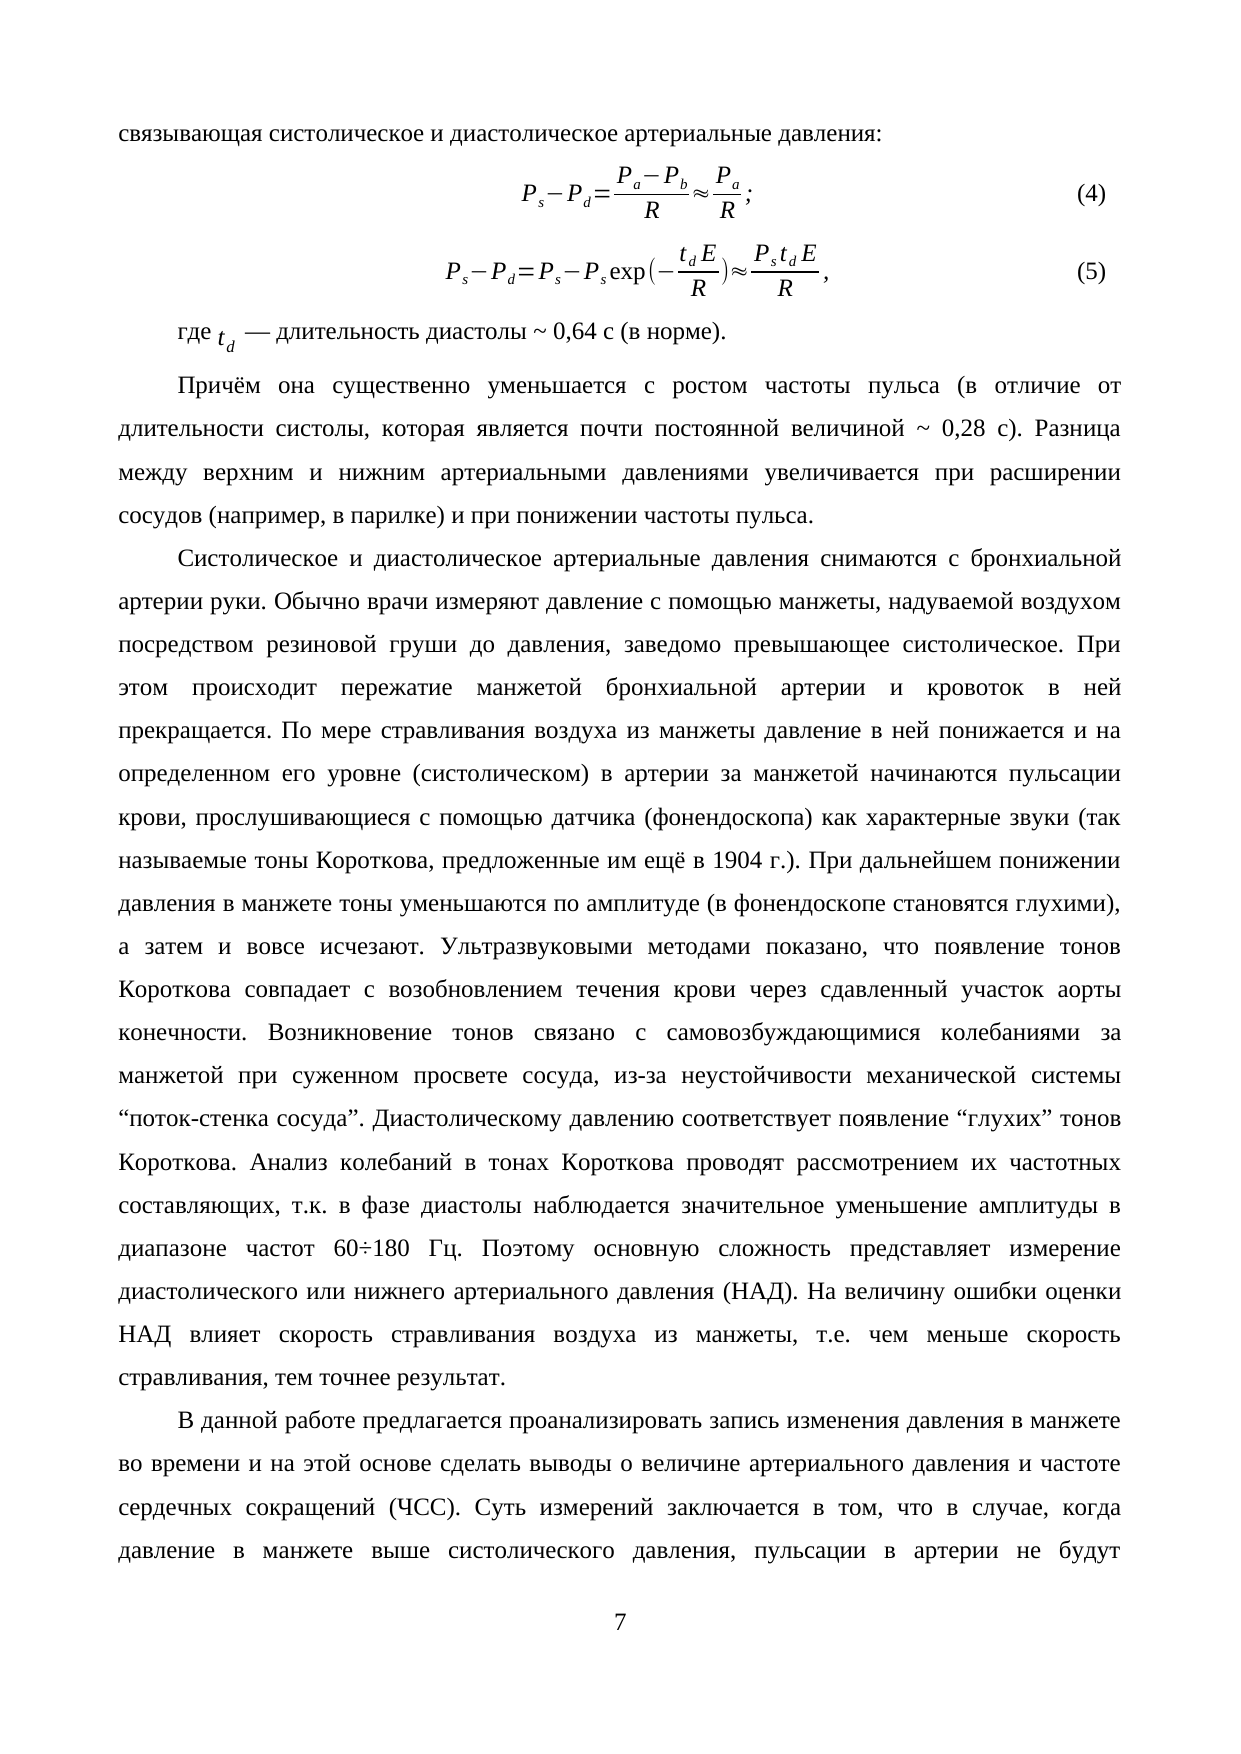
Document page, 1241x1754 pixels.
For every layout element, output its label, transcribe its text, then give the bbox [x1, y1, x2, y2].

text Причём она существенно уменьшается с ростом частоты пульса (в отличие от длительности систолы, которая является почти постоянной величиной ~ 0,28 с). Разница между верхним и нижним артериальными давлениями увеличивается при расширении сосудов (например, в парилке) и при понижении частоты пульса. [118, 370, 1122, 528]
text (5) [118, 239, 1122, 302]
text Систолическое и диастолическое артериальные давления снимаются с бронхиальной артерии руки. Обычно врачи измеряют давление с помощью манжеты, надуваемой воздухом посредством резиновой груши до давления, заведомо превышающее систолическое. При этом происходит пережатие манжетой бронхиальной артерии и кровоток в ней прекращается. По мере стравливания воздуха из манжеты давление в ней понижается и на определенном его уровне (систолическом) в артерии за манжетой начинаются пульсации крови, прослушивающиеся с помощью датчика (фонендоскопа) как характерные звуки (так называемые тоны Короткова, предложенные им ещё в 1904 г.). При дальнейшем понижении давления в манжете тоны уменьшаются по амплитуде (в фонендоскопе становятся глухими), а затем и вовсе исчезают. Ультразвуковыми методами показано, что появление тонов Короткова совпадает с возобновлением течения крови через сдавленный участок аорты конечности. Возникновение тонов связано с самовозбуждающимися колебаниями за манжетой при суженном просвете сосуда, из-за неустойчивости механической системы “поток-стенка сосуда”. Диастолическому давлению соответствует появление “глухих” тонов Короткова. Анализ колебаний в тонах Короткова проводят рассмотрением их частотных составляющих, т.к. в фазе диастолы наблюдается значительное уменьшение амплитуды в диапазоне частот 60÷180 Гц. Поэтому основную сложность представляет измерение диастолического или нижнего артериального давления (НАД). На величину ошибки оценки НАД влияет скорость стравливания воздуха из манжеты, т.е. чем меньше скорость стравливания, тем точнее результат. [118, 543, 1122, 1391]
text где — длительность диастолы ~ 0,64 с (в норме). [118, 316, 1122, 356]
text связывающая систолическое и диастолическое артериальные давления: [118, 118, 1122, 147]
text В данной работе предлагается проанализировать запись изменения давления в манжете во времени и на этой основе сделать выводы о величине артериального давления и частоте сердечных сокращений (ЧСС). Суть измерений заключается в том, что в случае, когда давление в манжете выше систолического давления, пульсации в артерии не будут [118, 1405, 1122, 1563]
text (4) [118, 161, 1122, 224]
